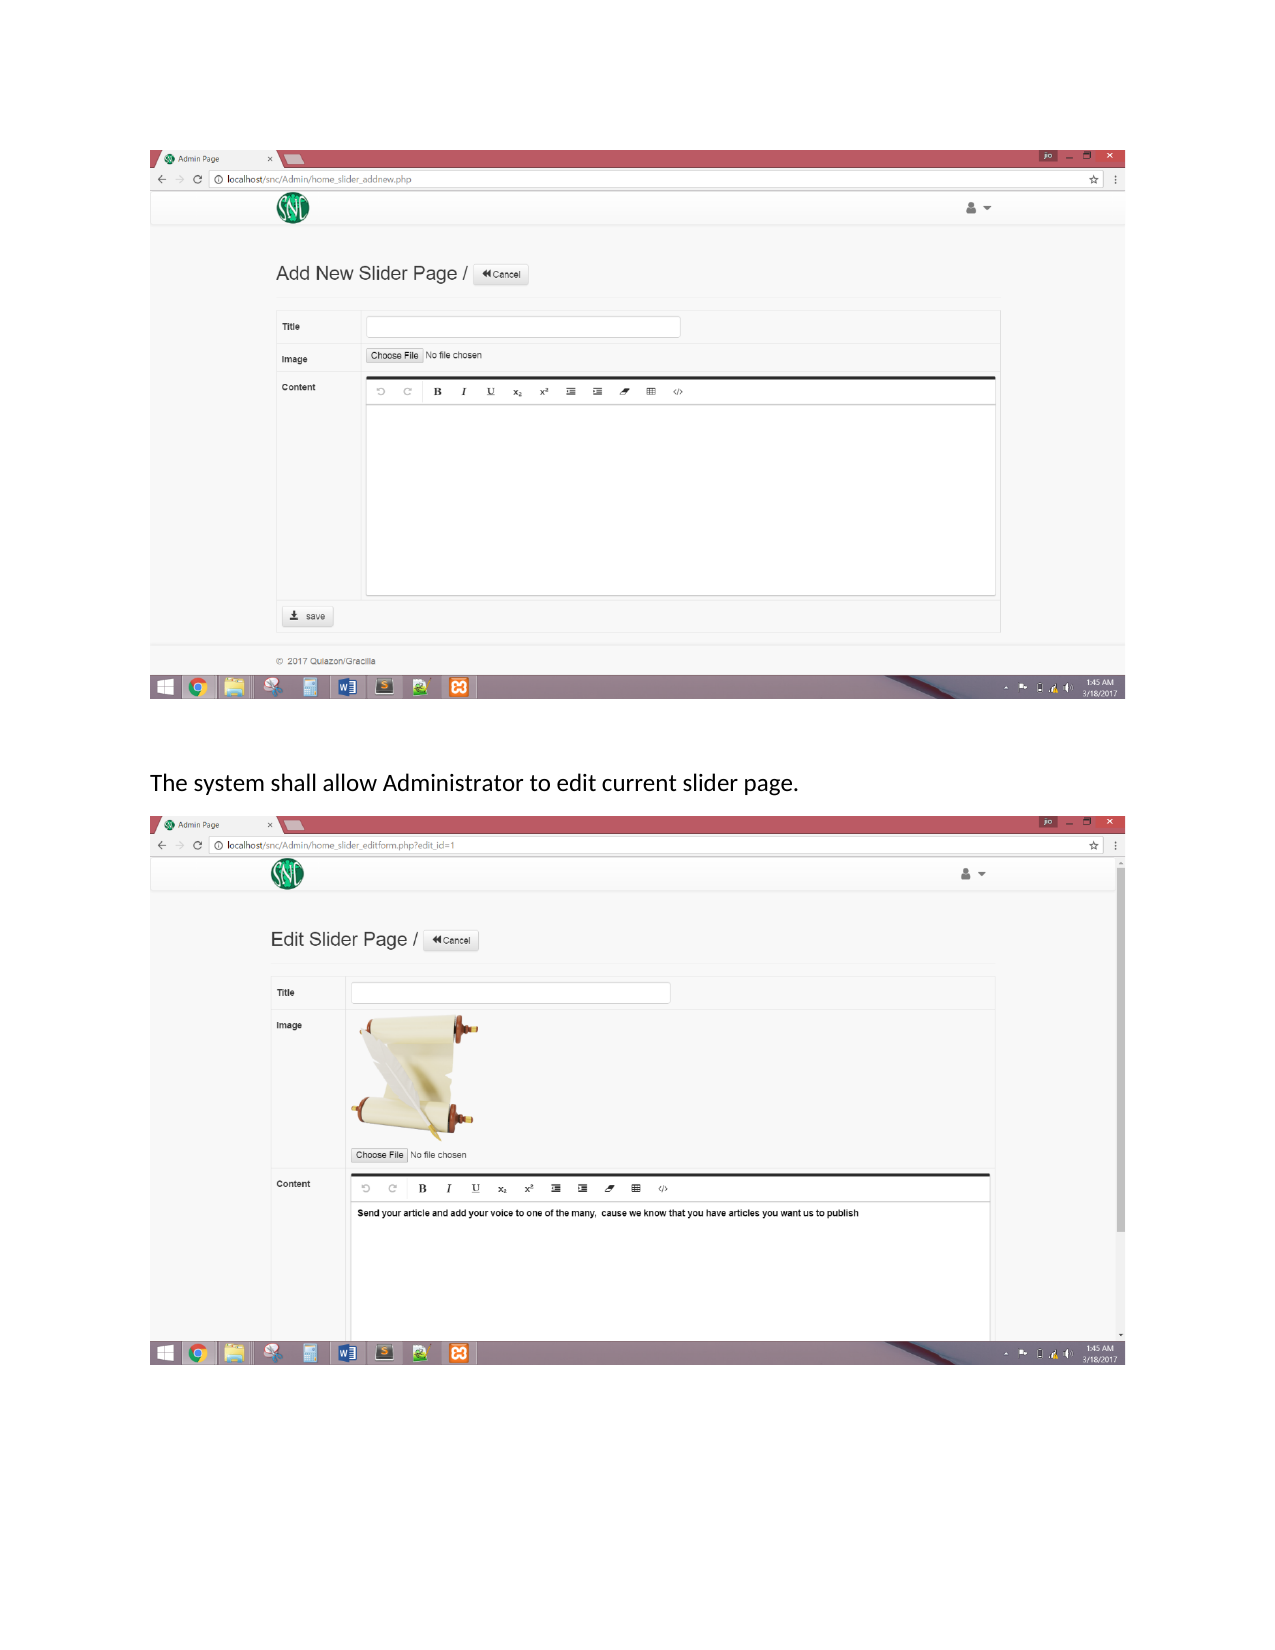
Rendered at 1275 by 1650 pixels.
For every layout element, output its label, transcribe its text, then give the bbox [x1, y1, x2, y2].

text The system shall allow Administrator to edit current slider page. [150, 767, 1125, 797]
